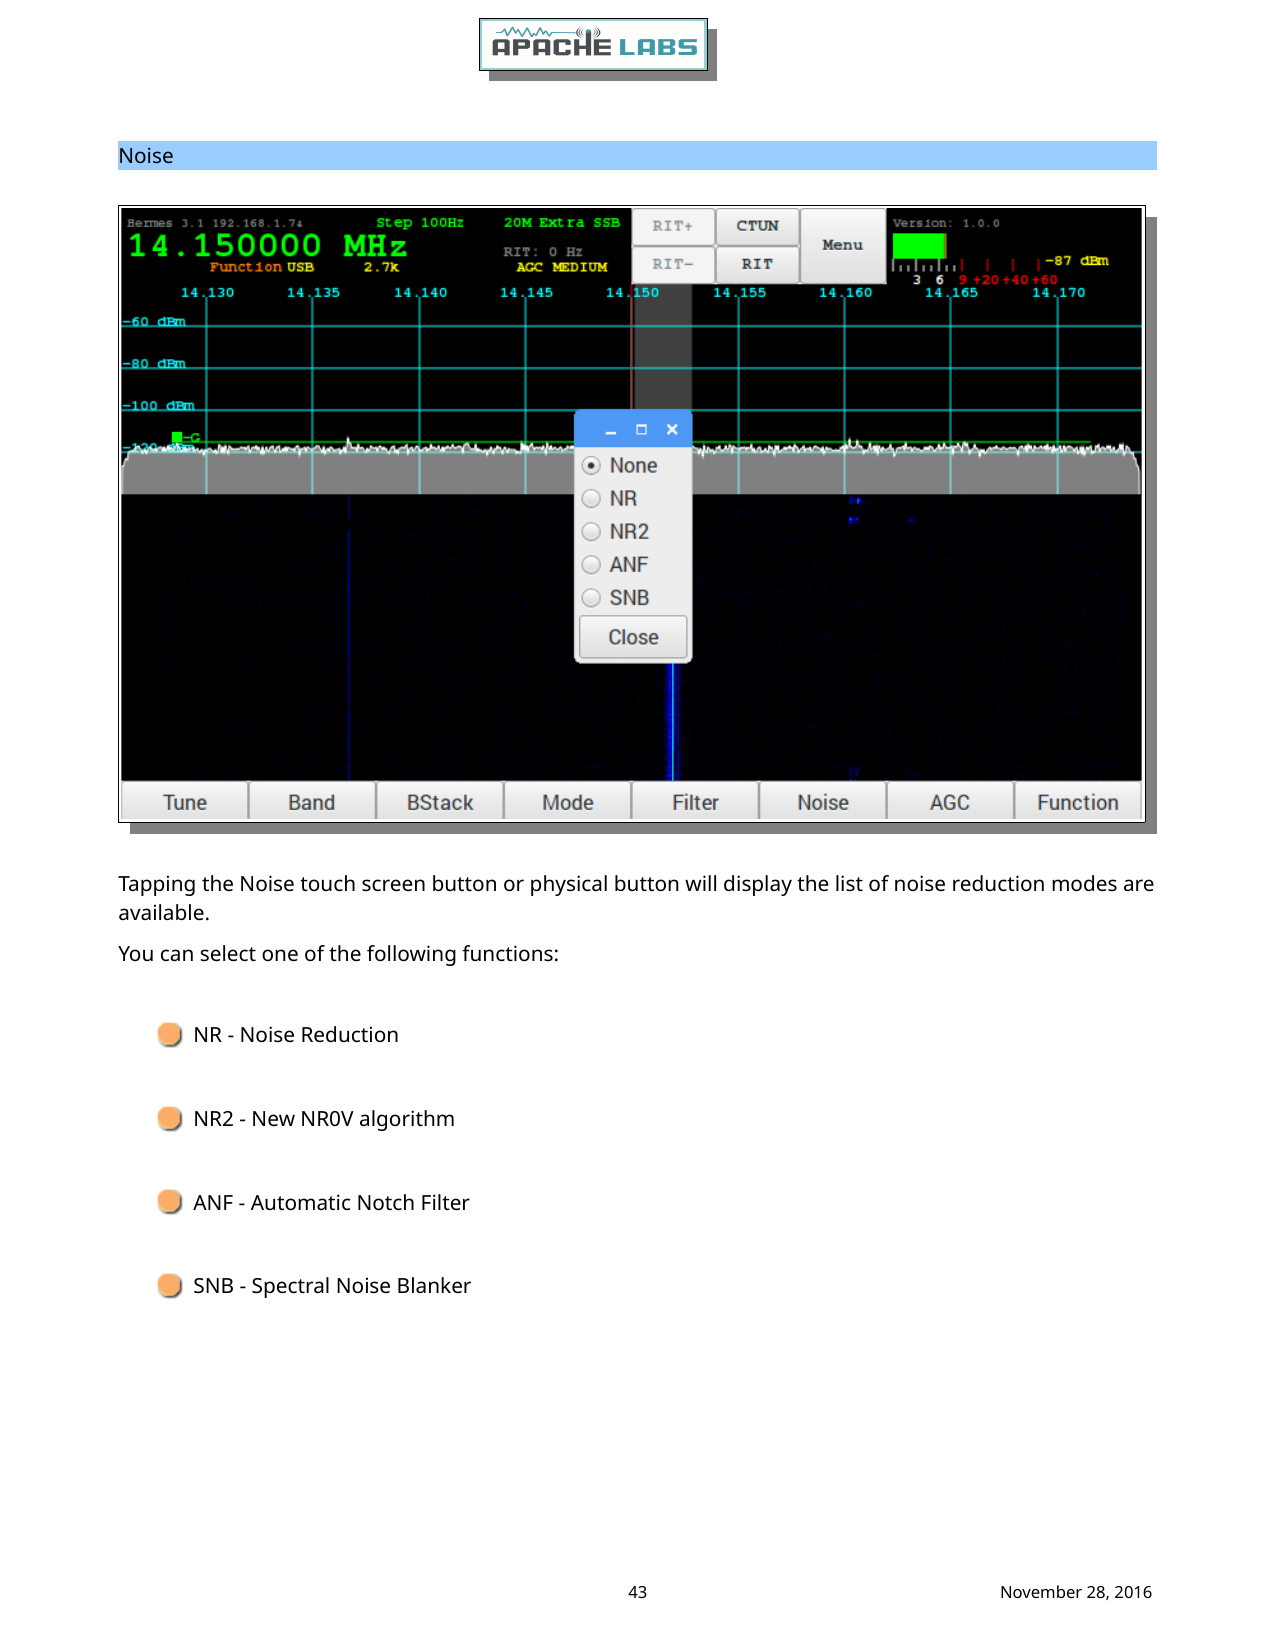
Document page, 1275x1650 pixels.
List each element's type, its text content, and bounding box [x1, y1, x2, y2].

picture [156, 1021, 185, 1050]
subtitle NR2 - New NR0V algorithm [156, 1104, 1157, 1134]
text You can select one of the following functions: [118, 939, 1157, 967]
subtitle Noise [118, 141, 1157, 170]
picture [156, 1188, 185, 1217]
picture [121, 208, 1142, 819]
picture [156, 1272, 185, 1301]
subtitle NR - Noise Reduction [156, 1021, 1157, 1051]
text Tapping the Noise touch screen button or physical button will display the list of noise reduction modes are available. [118, 869, 1157, 926]
subtitle ANF - Automatic Notch Filter [156, 1188, 1157, 1218]
picture [156, 1105, 185, 1134]
picture [482, 21, 704, 68]
subtitle SNB - Spectral Noise Blanker [156, 1272, 1157, 1302]
